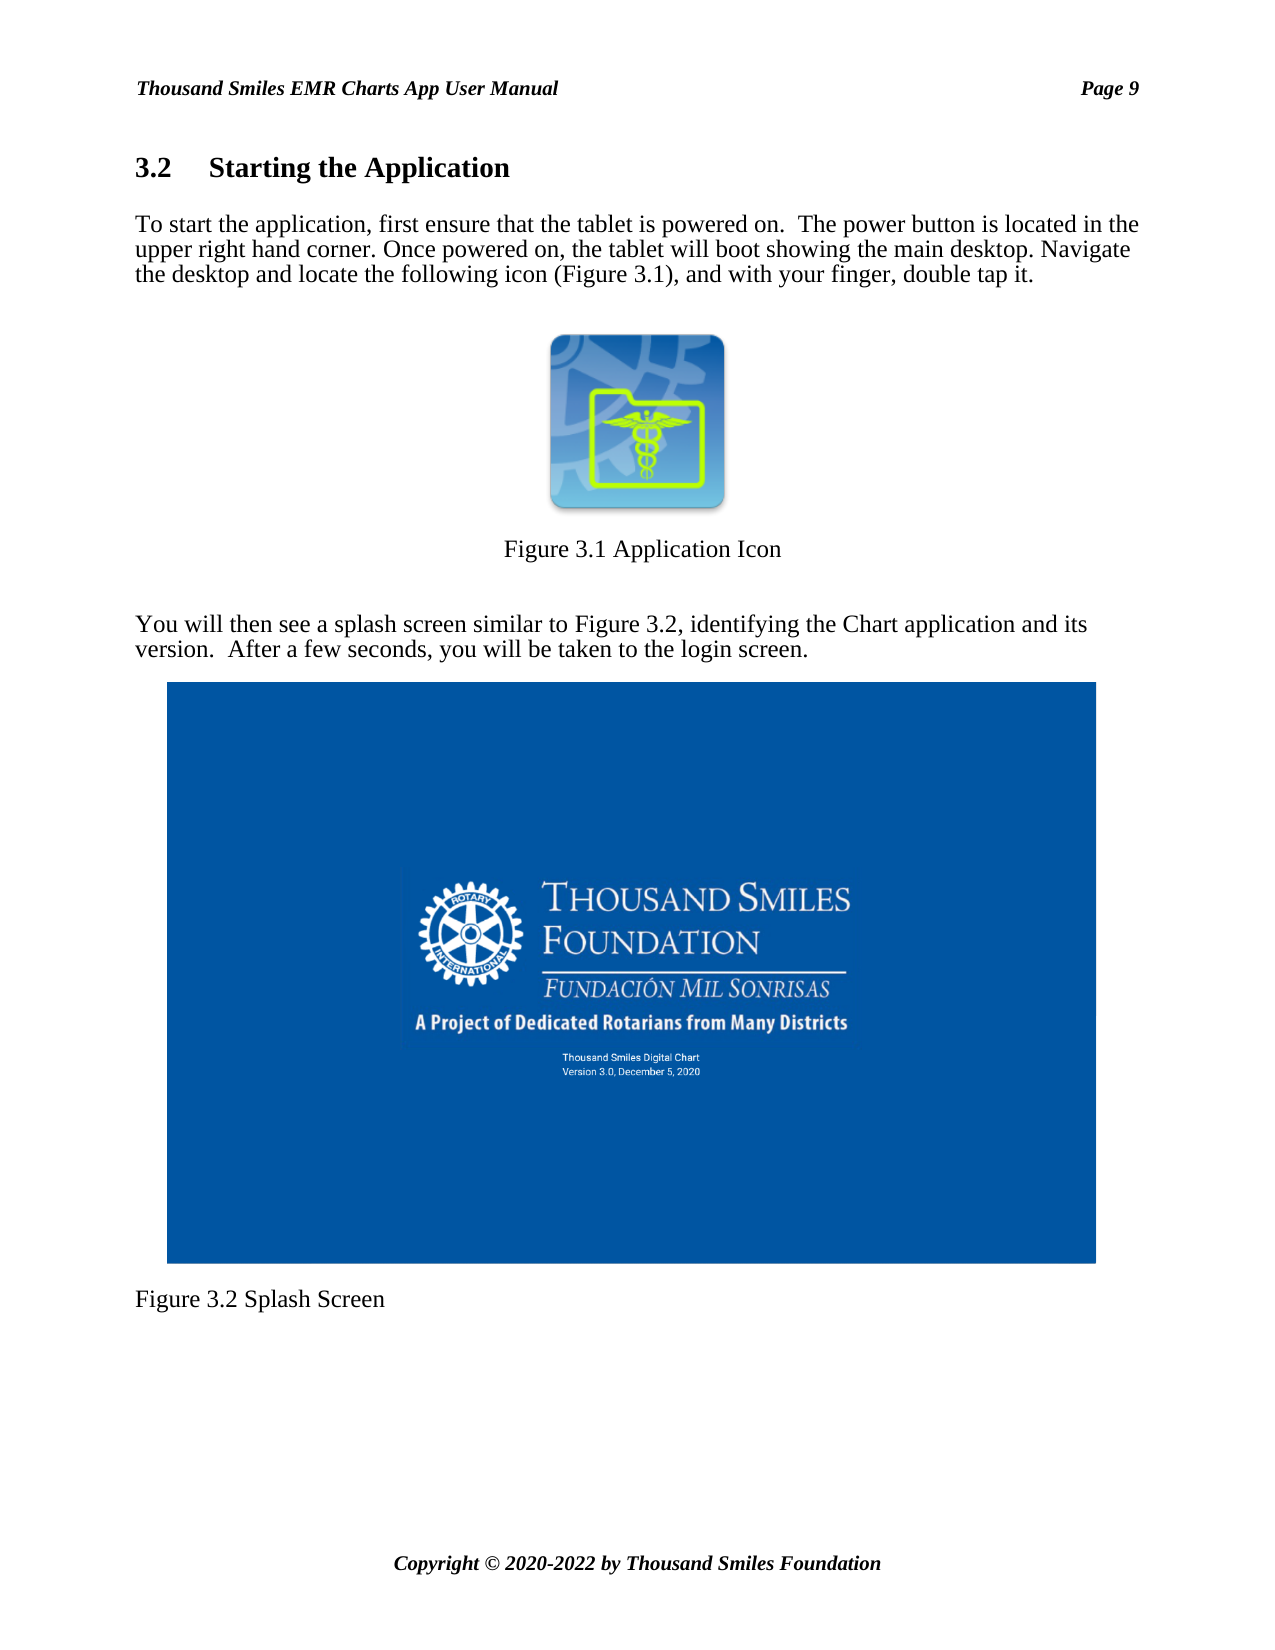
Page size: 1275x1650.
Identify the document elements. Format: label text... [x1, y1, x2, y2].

text To start the application, first ensure that the tablet is powered on. The power button is located in the upper right hand corner. Once powered on, the tablet will boot showing the main desktop. Navigate the desktop and locate the following icon (Figure 3.1), and with your finger, double tap it. [135, 213, 1140, 288]
picture [167, 682, 1097, 1264]
picture [528, 312, 747, 531]
subtitle Starting the Application [135, 150, 1140, 183]
text Figure 3.2 Splash Screen [135, 1288, 1140, 1313]
text Figure 3.1 Application Icon [135, 538, 1140, 563]
text You will then see a splash screen similar to Figure 3.2, identifying the Chart application and its version. After a few seconds, you will be taken to the login screen. [135, 613, 1140, 663]
